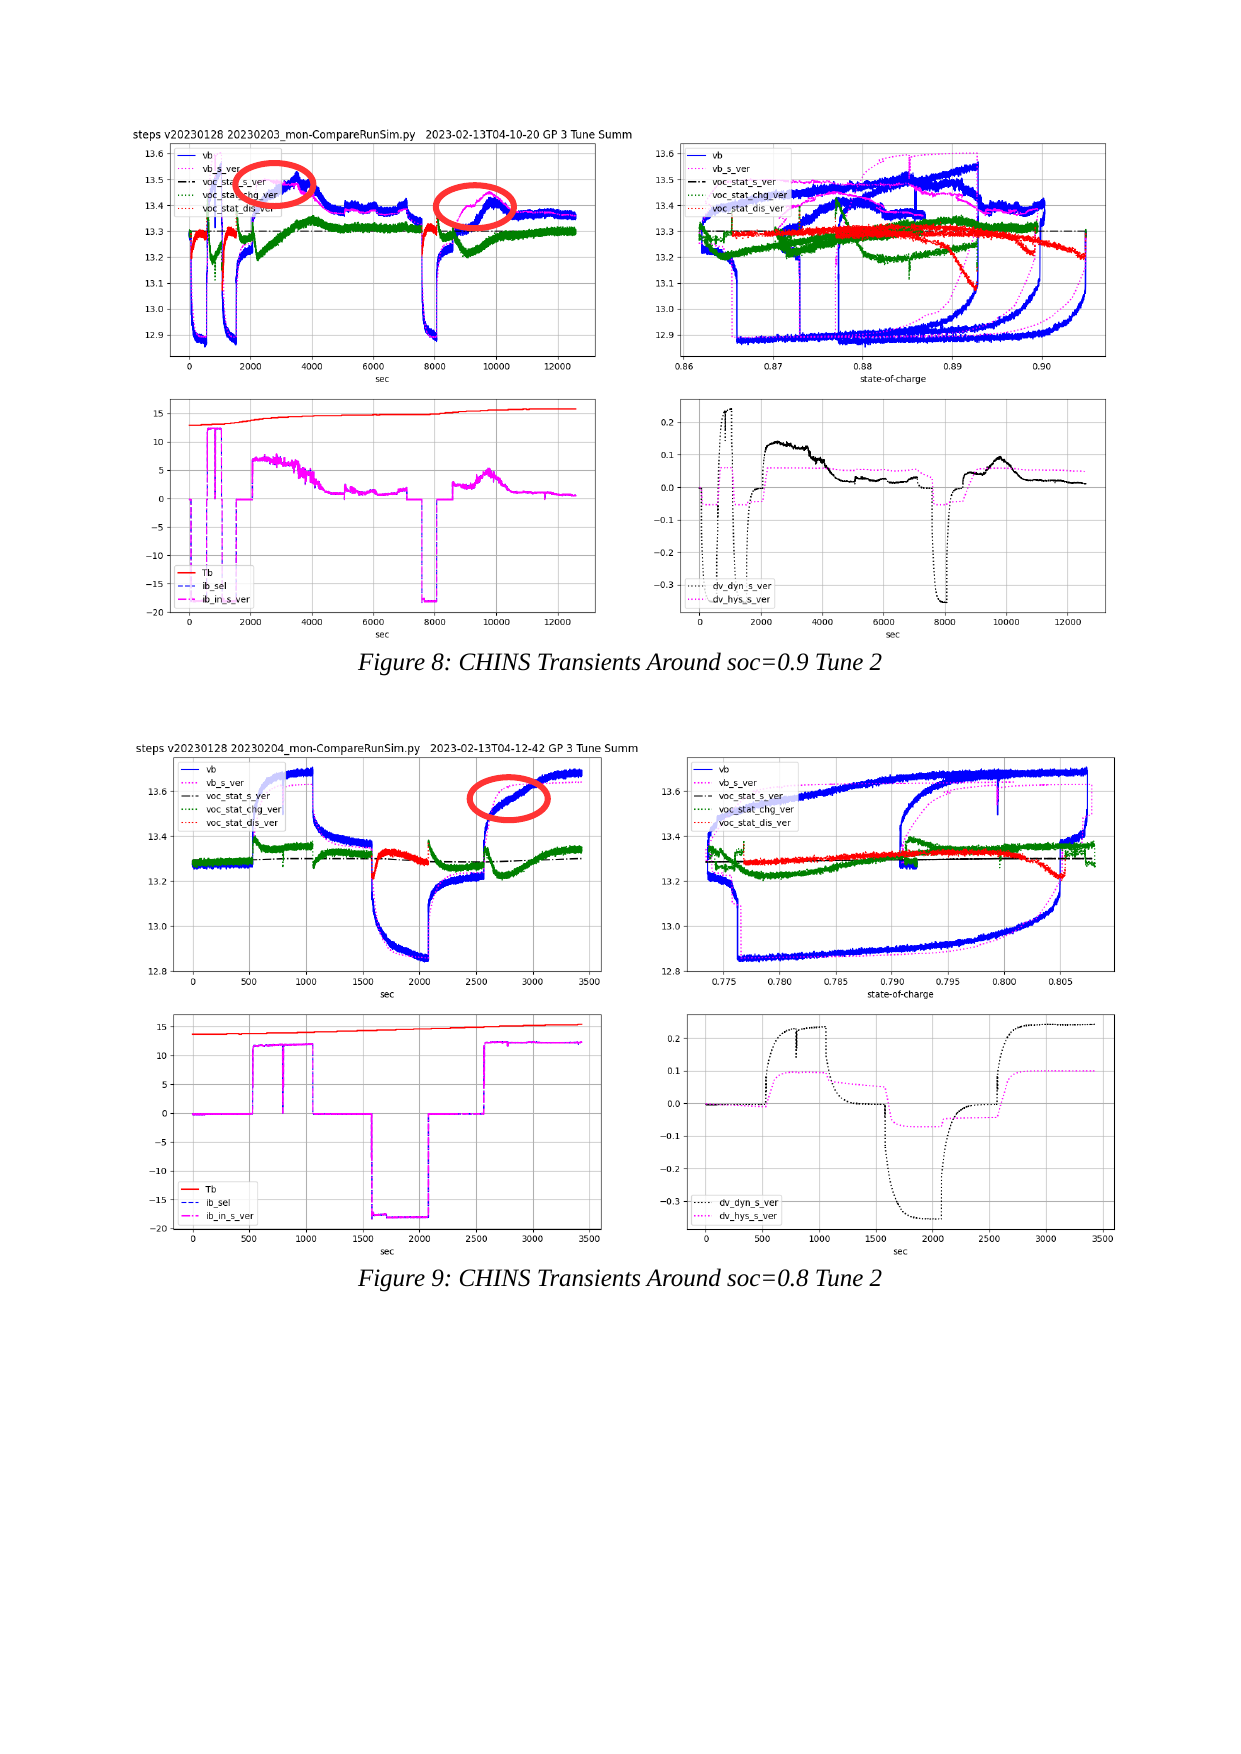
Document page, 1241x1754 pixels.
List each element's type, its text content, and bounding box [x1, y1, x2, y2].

picture [118, 733, 1122, 1263]
text Figure 9: CHINS Transients Around soc=0.8 Tune 2 [118, 1263, 1122, 1291]
picture [118, 118, 1122, 648]
text Figure 8: CHINS Transients Around soc=0.9 Tune 2 [118, 648, 1122, 676]
